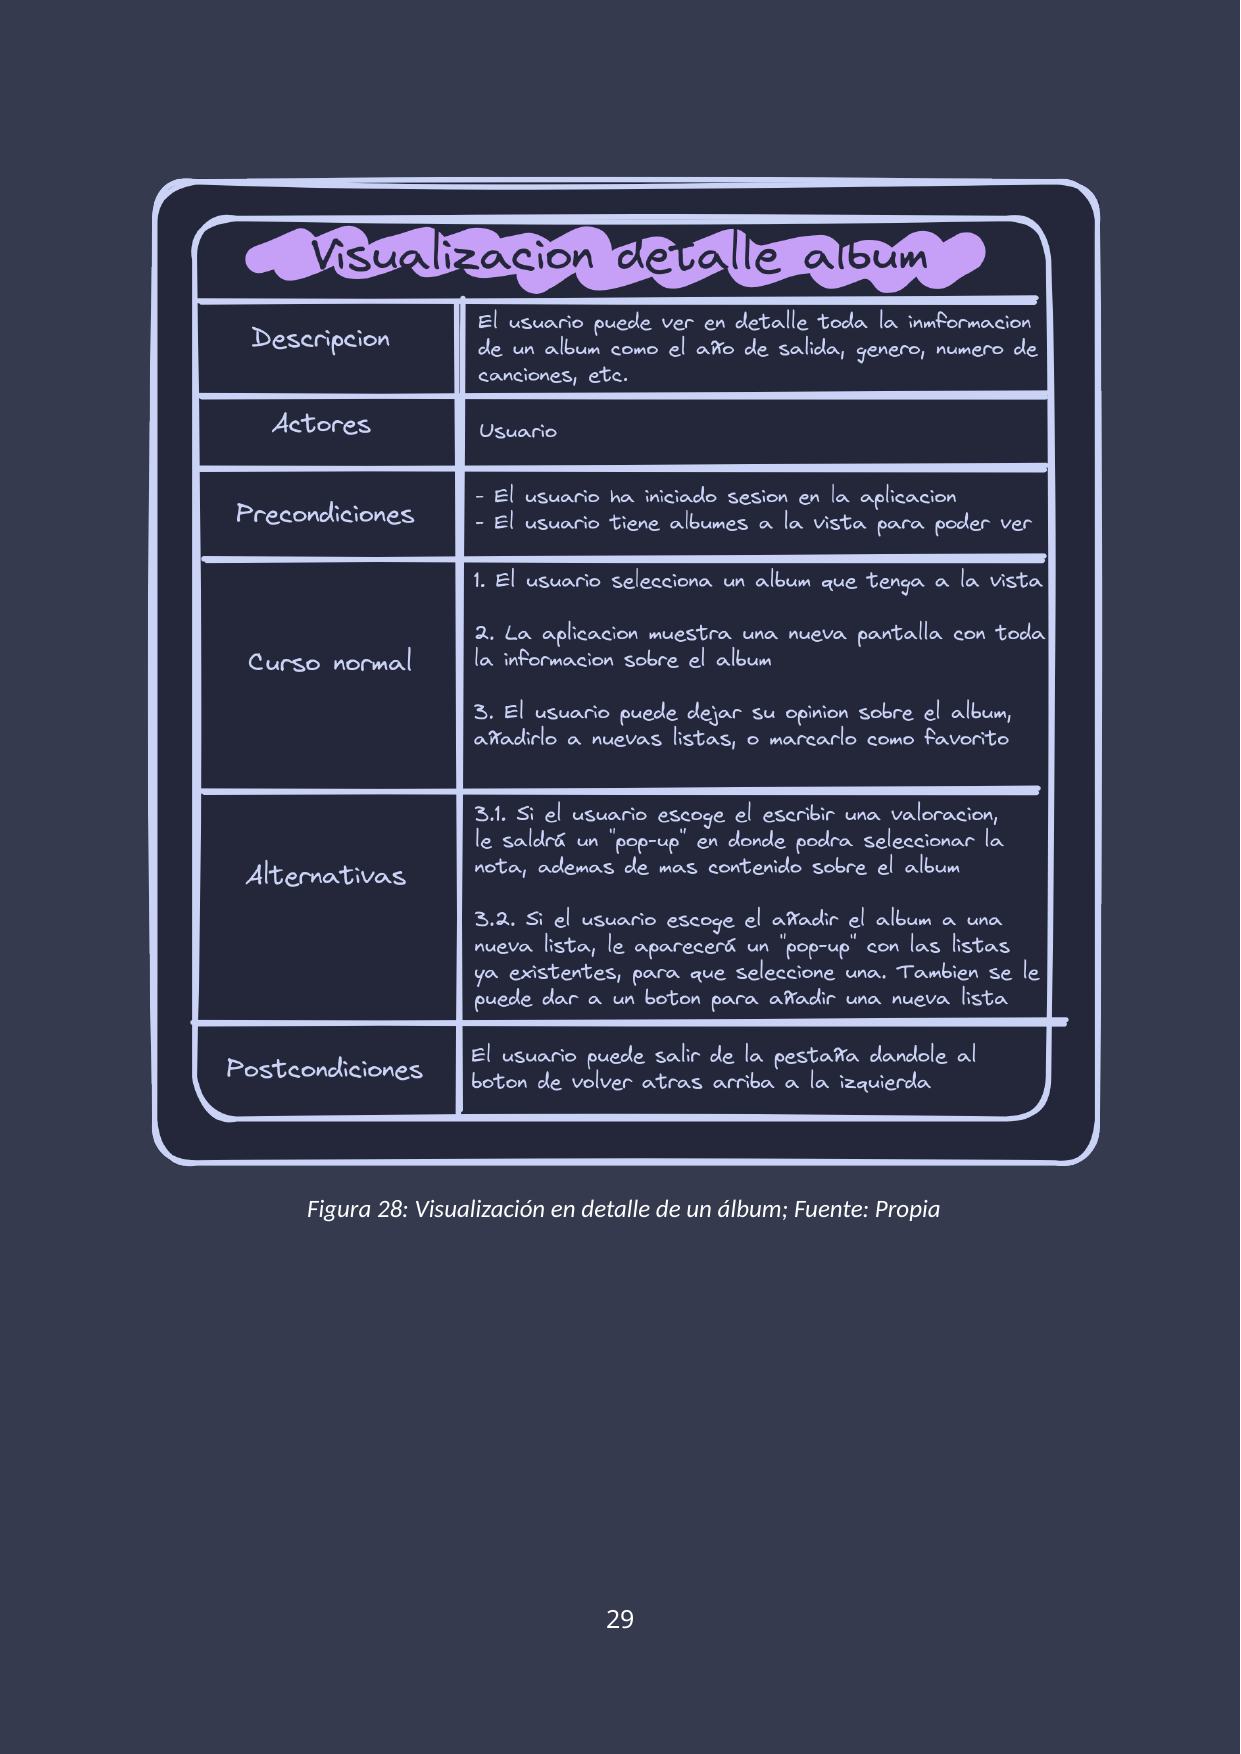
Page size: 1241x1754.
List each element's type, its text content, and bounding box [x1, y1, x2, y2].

text Figura 28: Visualización en detalle de un álbum; Fuente: Propia [123, 1194, 1127, 1224]
picture [123, 150, 1128, 1194]
